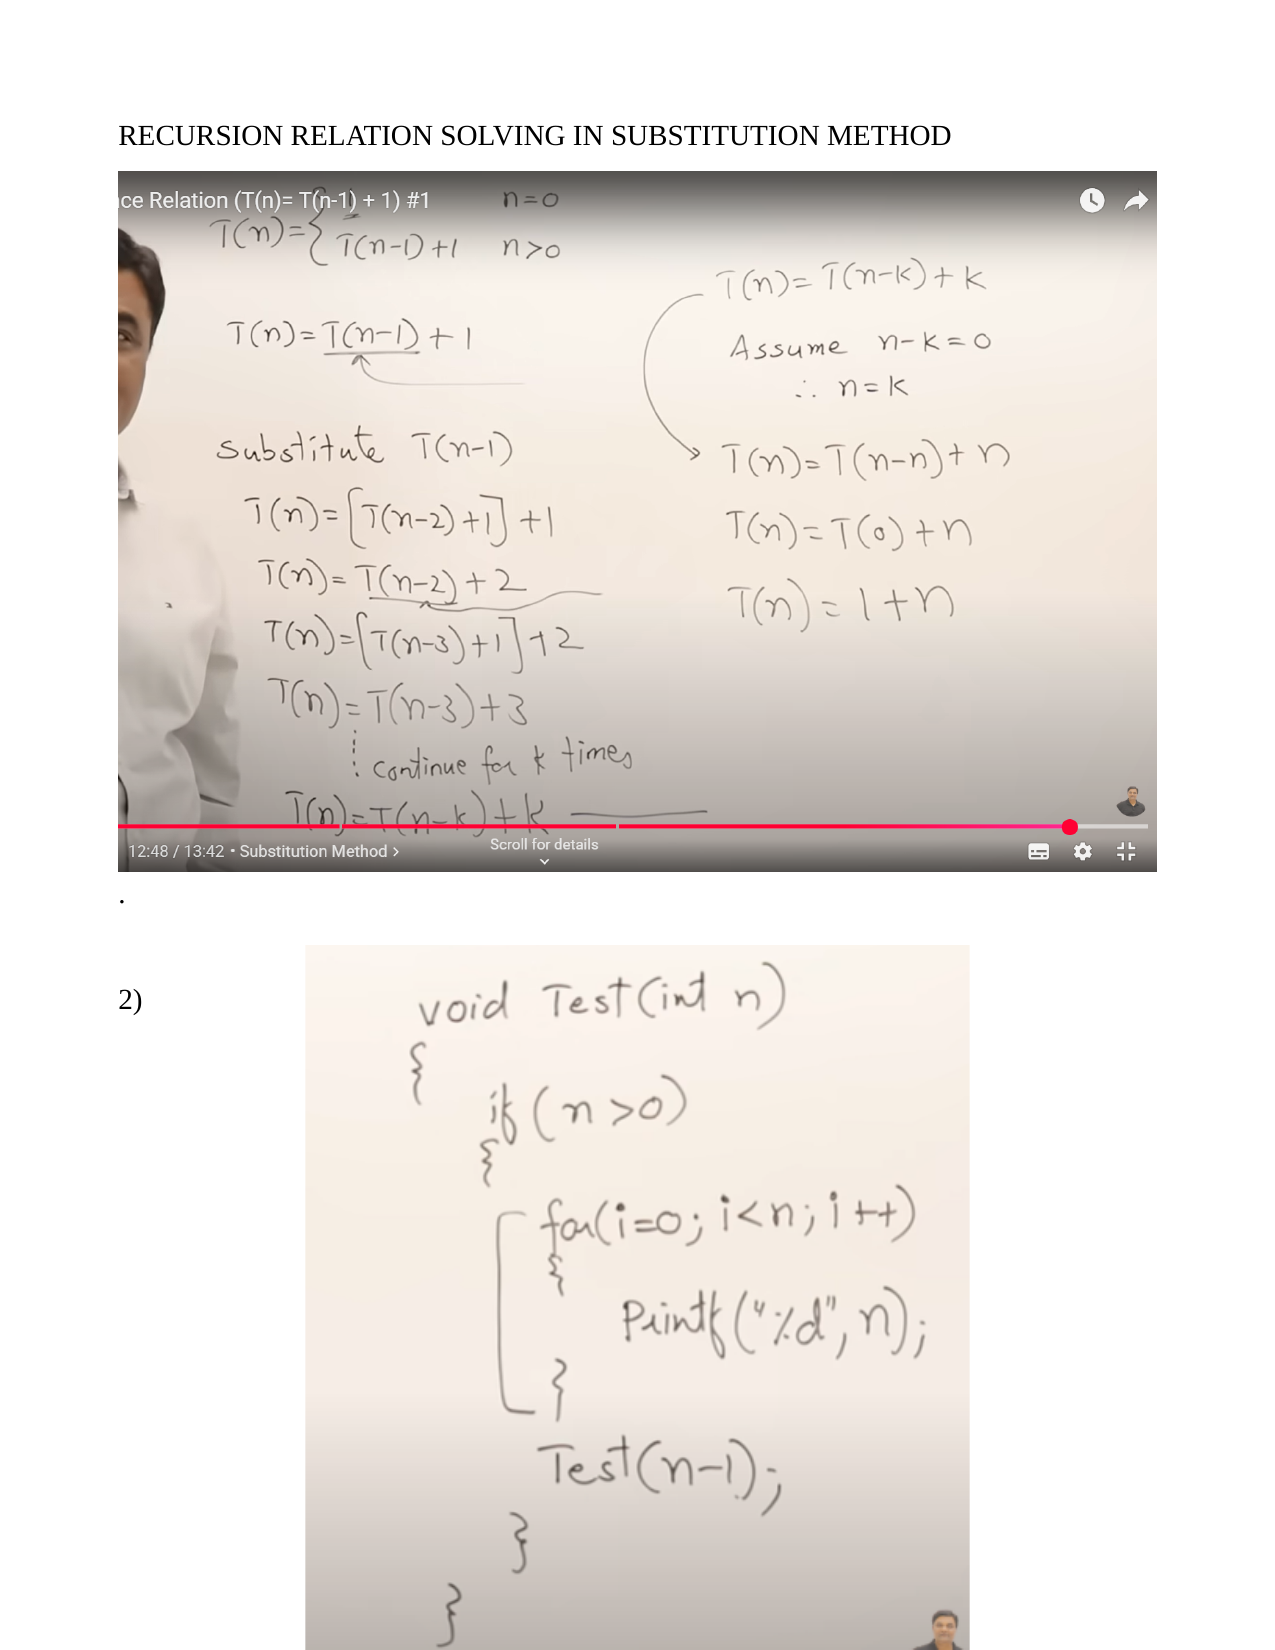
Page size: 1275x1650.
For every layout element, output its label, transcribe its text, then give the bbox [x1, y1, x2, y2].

text [970, 982, 1157, 1016]
text RECURSION RELATION SOLVING IN SUBSTITUTION METHOD [118, 118, 1157, 152]
text 2) [118, 982, 305, 1016]
picture [305, 945, 970, 1650]
picture [118, 171, 1157, 872]
text . [118, 872, 1157, 910]
